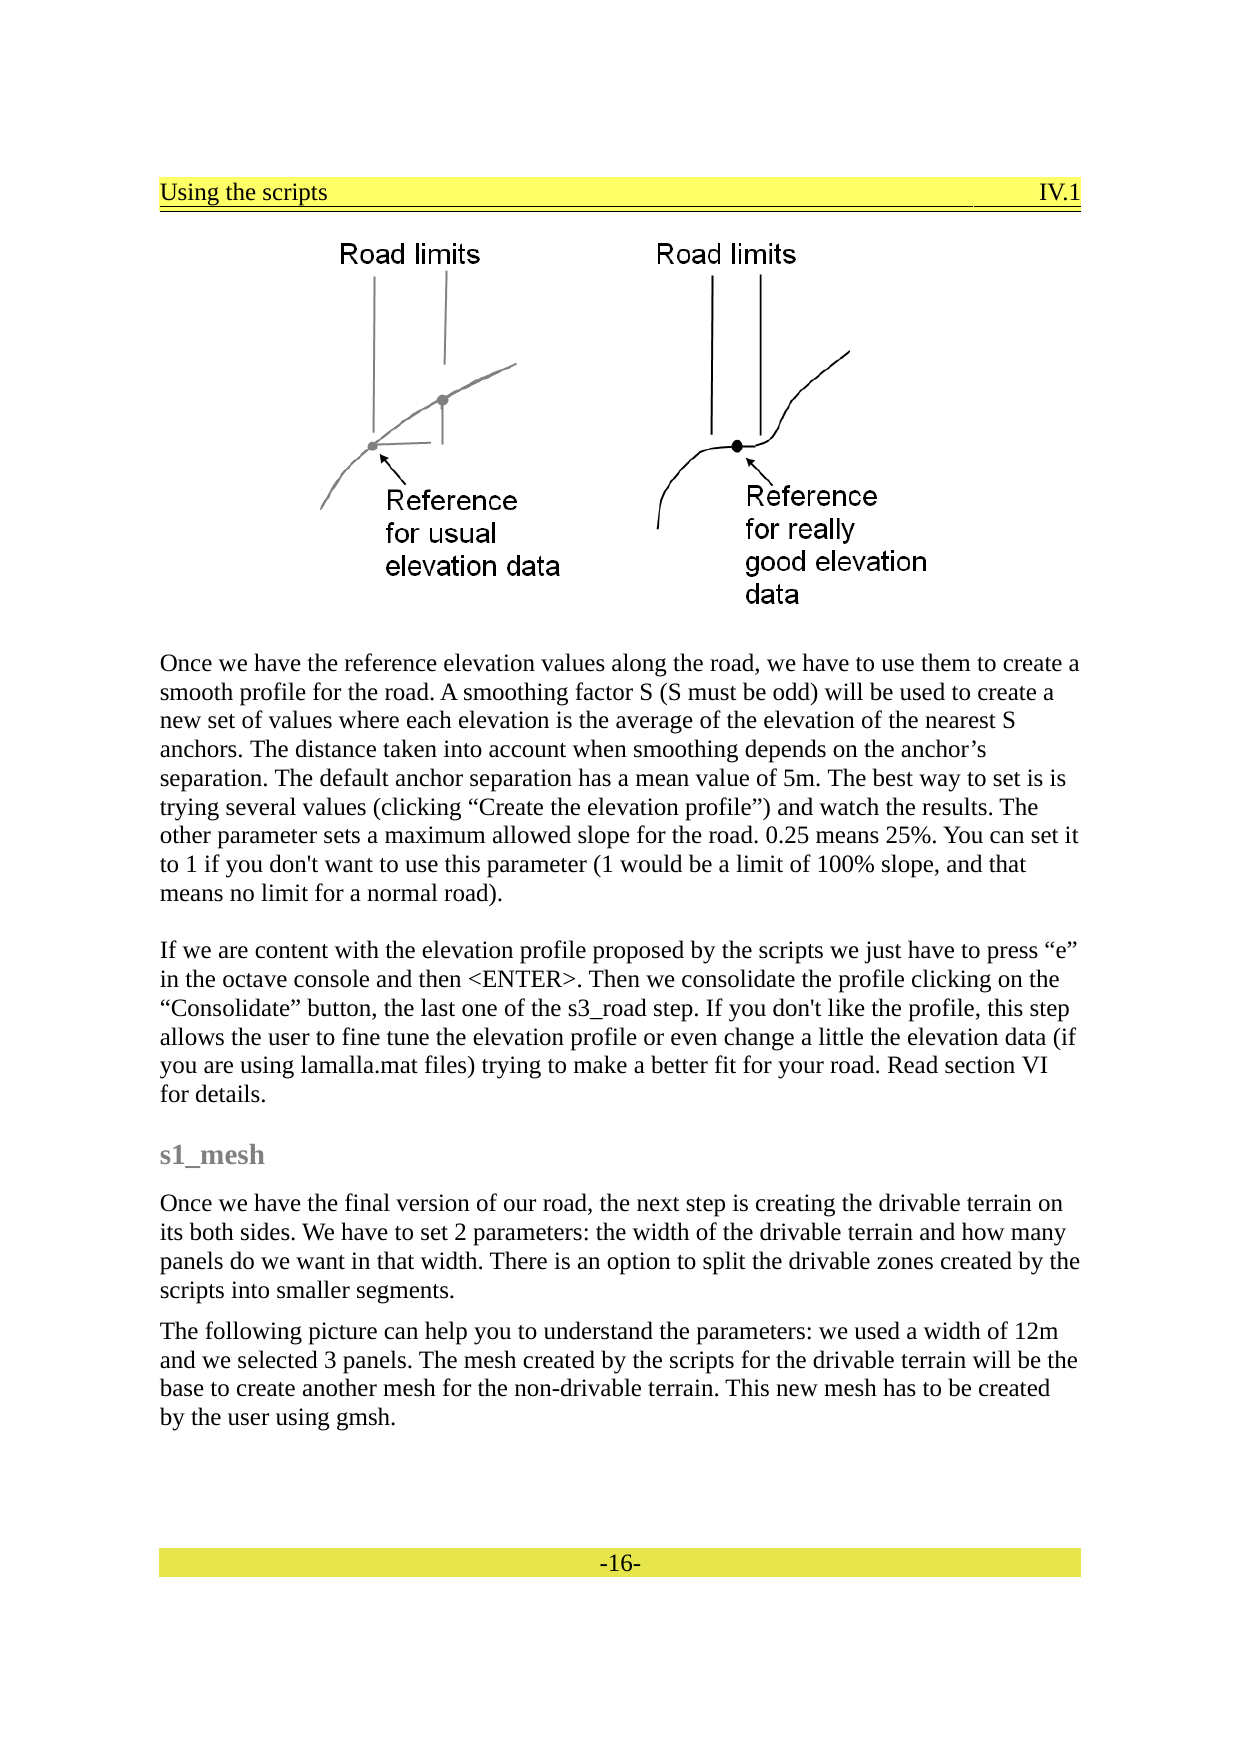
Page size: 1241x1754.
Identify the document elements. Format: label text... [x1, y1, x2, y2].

text If we are content with the elevation profile proposed by the scripts we just have to press “e” in the octave console and then <ENTER>. Then we consolidate the profile clicking on the “Consolidate” button, the last one of the s3_road step. If you don't like the profile, this step allows the user to fine tune the elevation profile or even change a little the elevation data (if you are using lamalla.mat files) trying to make a better fit for your road. Read section VI for details. [159, 935, 1081, 1108]
text Once we have the final version of our road, the next step is creating the drivable terrain on its both sides. We have to set 2 parameters: the width of the drivable terrain and how many panels do we want in that width. There is an option to split the drivable zones created by the scripts into smaller segments. [159, 1188, 1081, 1303]
subtitle s1_mesh [159, 1137, 1081, 1171]
text Once we have the reference elevation values along the road, we have to use them to create a smooth profile for the road. A smoothing factor S (S must be odd) will be used to create a new set of values where each elevation is the average of the elevation of the nearest S anchors. The distance taken into account when smoothing depends on the anchor’s separation. The default anchor separation has a mean value of 5m. The best way to set is is trying several values (clicking “Create the elevation profile”) and watch the results. The other parameter sets a maximum allowed slope for the road. 0.25 means 25%. You can set it to 1 if you don't want to use this parameter (1 would be a limit of 100% slope, and that means no limit for a normal road). [159, 648, 1081, 907]
picture [301, 240, 939, 619]
text The following picture can help you to understand the parameters: we used a width of 12m and we selected 3 panels. The mesh created by the scripts for the drivable terrain will be the base to create another mesh for the non-drivable terrain. This new mesh has to be created by the user using gmsh. [159, 1316, 1081, 1431]
